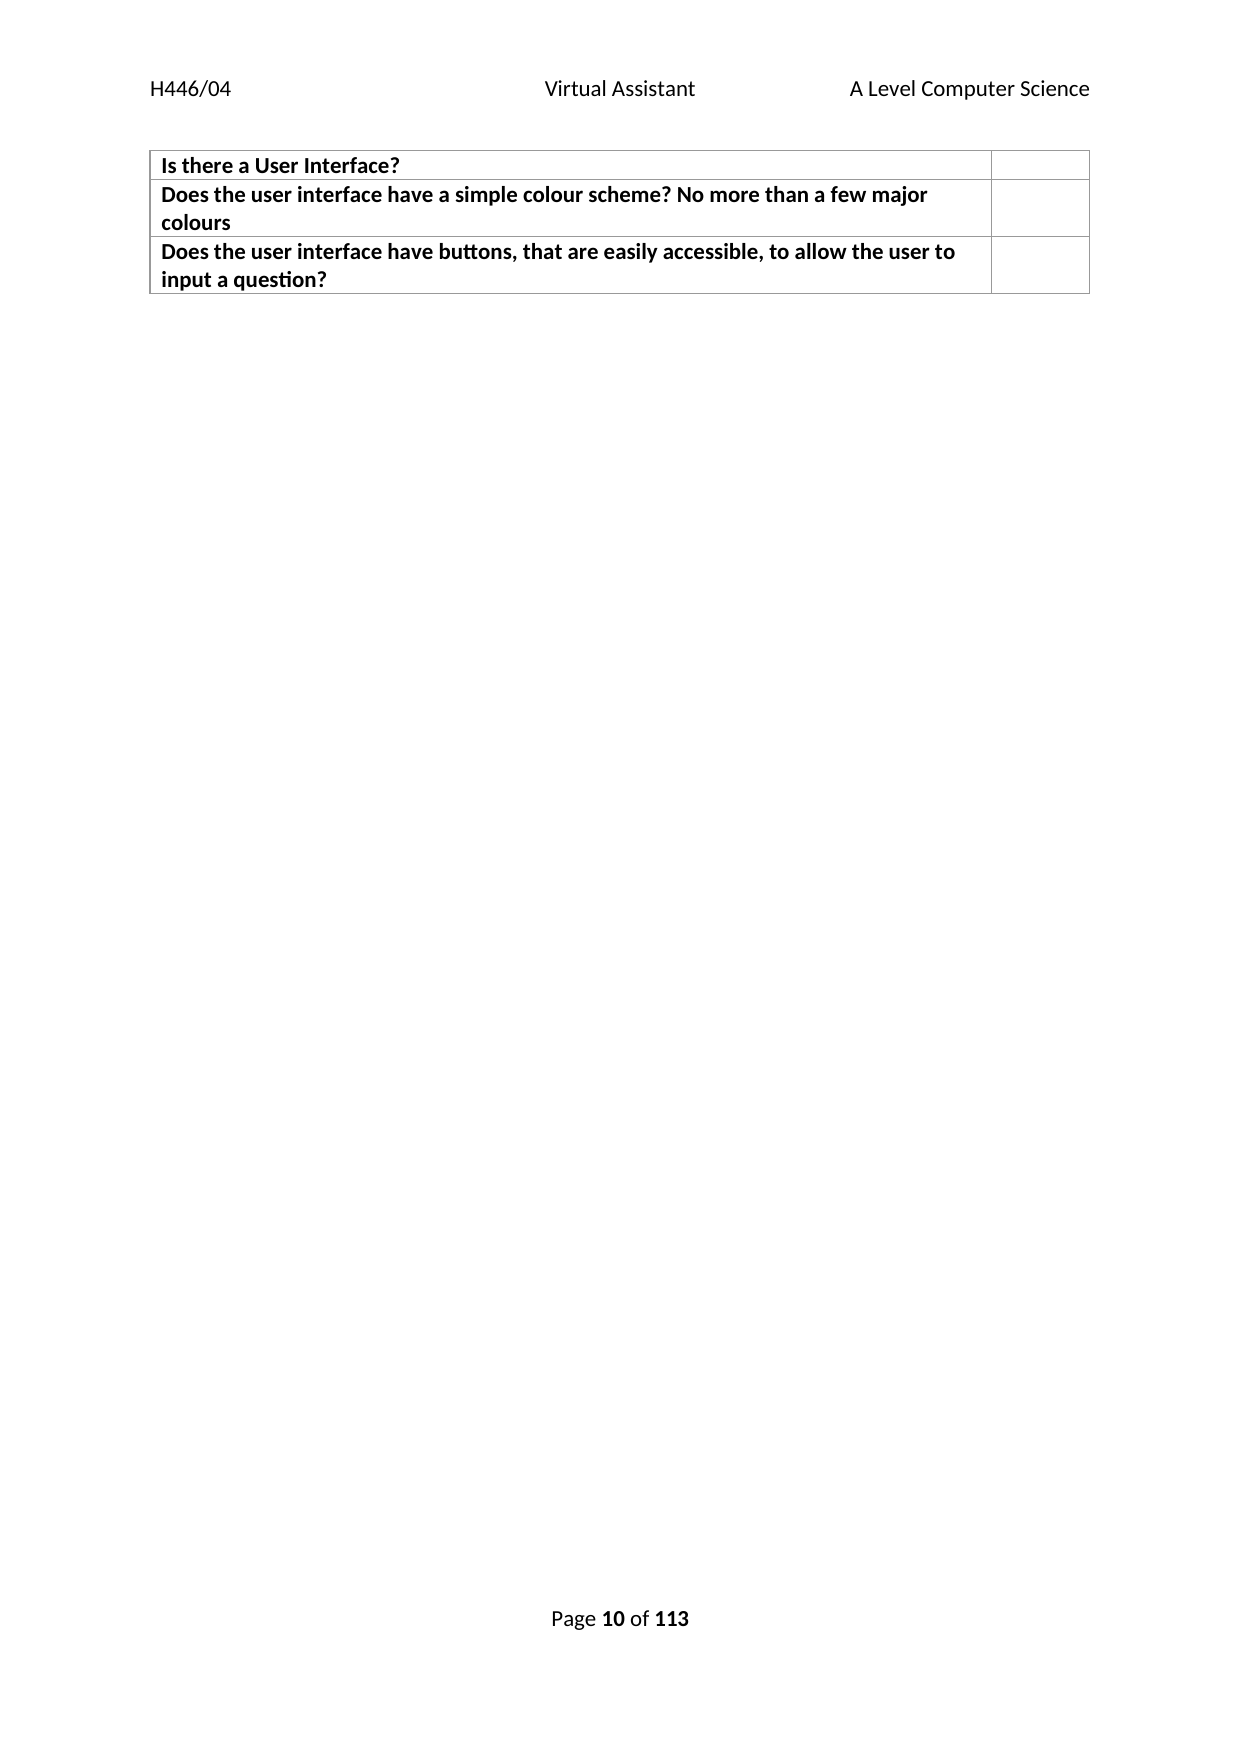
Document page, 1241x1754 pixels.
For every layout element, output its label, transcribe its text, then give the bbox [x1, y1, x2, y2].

table_cell Does the user interface have a simple colour scheme? No more than a few major colours [151, 180, 991, 236]
table_cell [992, 180, 1089, 236]
table_cell Does the user interface have buttons, that are easily accessible, to allow the user to input a question? [151, 237, 991, 293]
table_cell Is there a User Interface? [151, 151, 991, 179]
table_cell [992, 237, 1089, 293]
table_cell [992, 151, 1089, 179]
